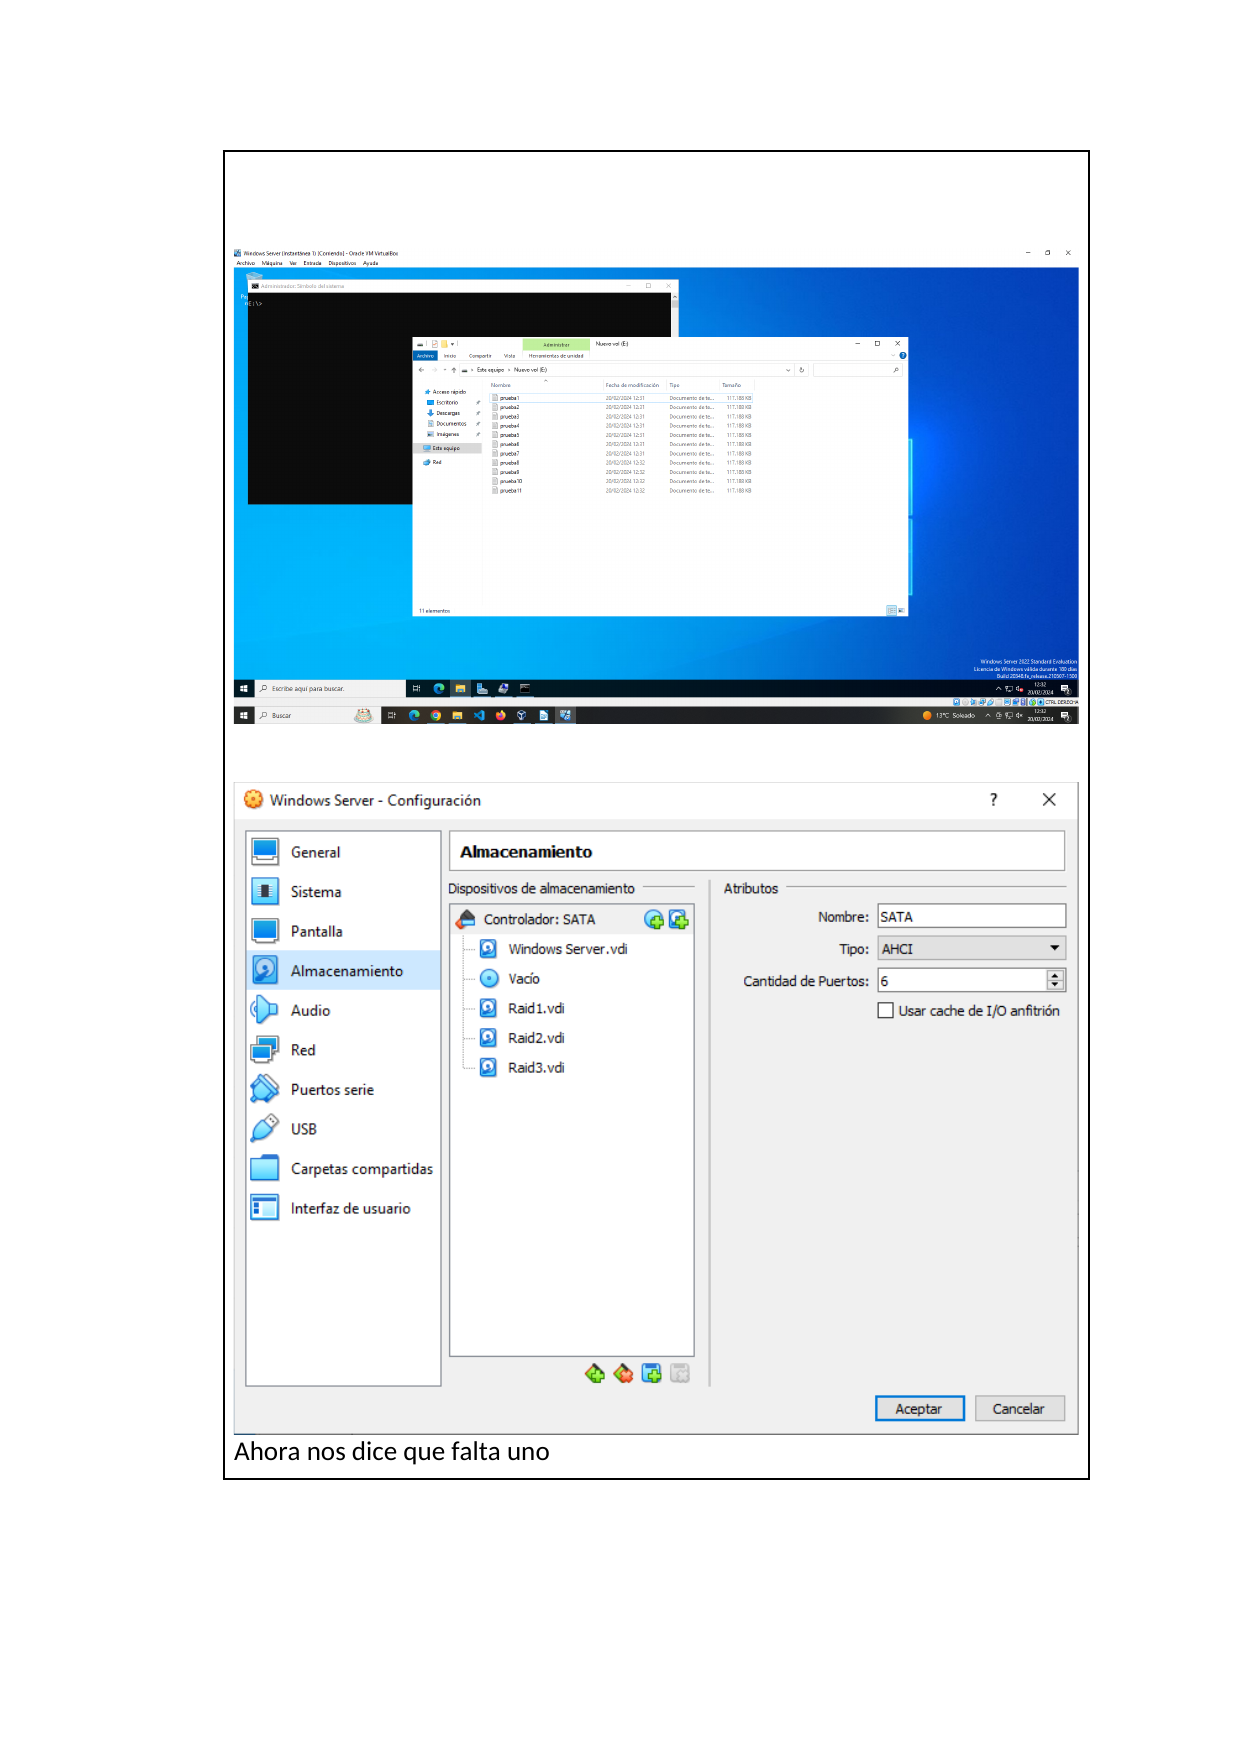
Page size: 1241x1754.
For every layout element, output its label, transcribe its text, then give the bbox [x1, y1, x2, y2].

table_cell Ahora nos dice que falta uno Pero se puede acceder a los archivos He creado un archivo de texto nuevo llamado prueba 12 y no hay problema. Todo correcto Ahora repetimos el proceso quitando dos discos Ahora no se puede acceder al volumen E: Ahora volvemos a conectar los discos en Virtual Box y reparamos la Raid en windows. [225, 152, 1088, 1478]
picture [233, 782, 1079, 1435]
picture [233, 248, 1079, 724]
